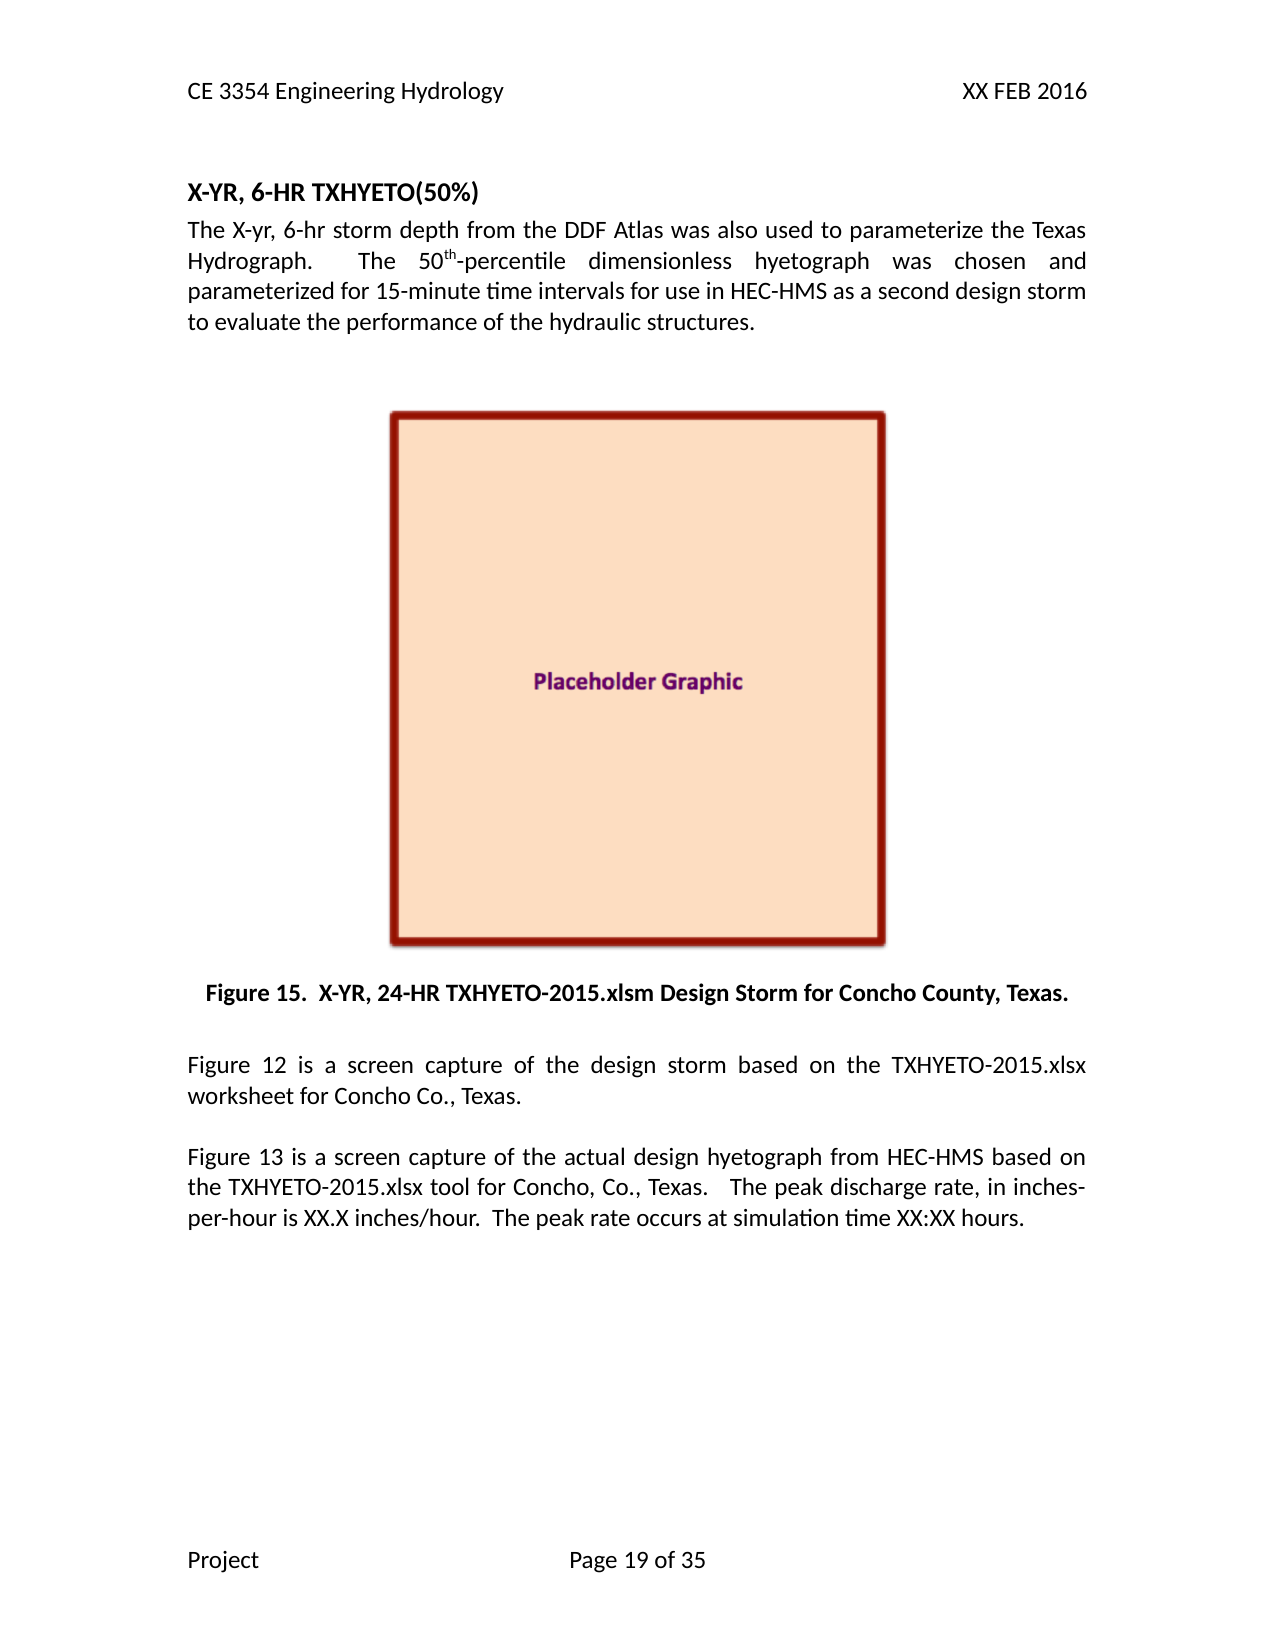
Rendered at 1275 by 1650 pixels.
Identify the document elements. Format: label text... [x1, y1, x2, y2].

text The X-yr, 6-hr storm depth from the DDF Atlas was also used to parameterize the Texas Hydrograph. The 50th-percentile dimensionless hyetograph was chosen and parameterized for 15-minute time intervals for use in HEC-HMS as a second design storm to evaluate the performance of the hydraulic structures. [187, 214, 1087, 336]
text Figure 13 is a screen capture of the actual design hyetograph from HEC-HMS based on the TXHYETO-2015.xlsx tool for Concho, Co., Texas. The peak discharge rate, in inches-per-hour is XX.X inches/hour. The peak rate occurs at simulation time XX:XX hours. [187, 1141, 1087, 1232]
subtitle X-YR, 6-HR TXHYETO(50%) [187, 175, 1087, 208]
picture [370, 365, 903, 963]
text Figure 12 is a screen capture of the design storm based on the TXHYETO-2015.xlsx worksheet for Concho Co., Texas. [187, 1049, 1087, 1110]
text Figure 15. X-YR, 24-HR TXHYETO-2015.xlsm Design Storm for Concho County, Texas. [187, 978, 1087, 1008]
